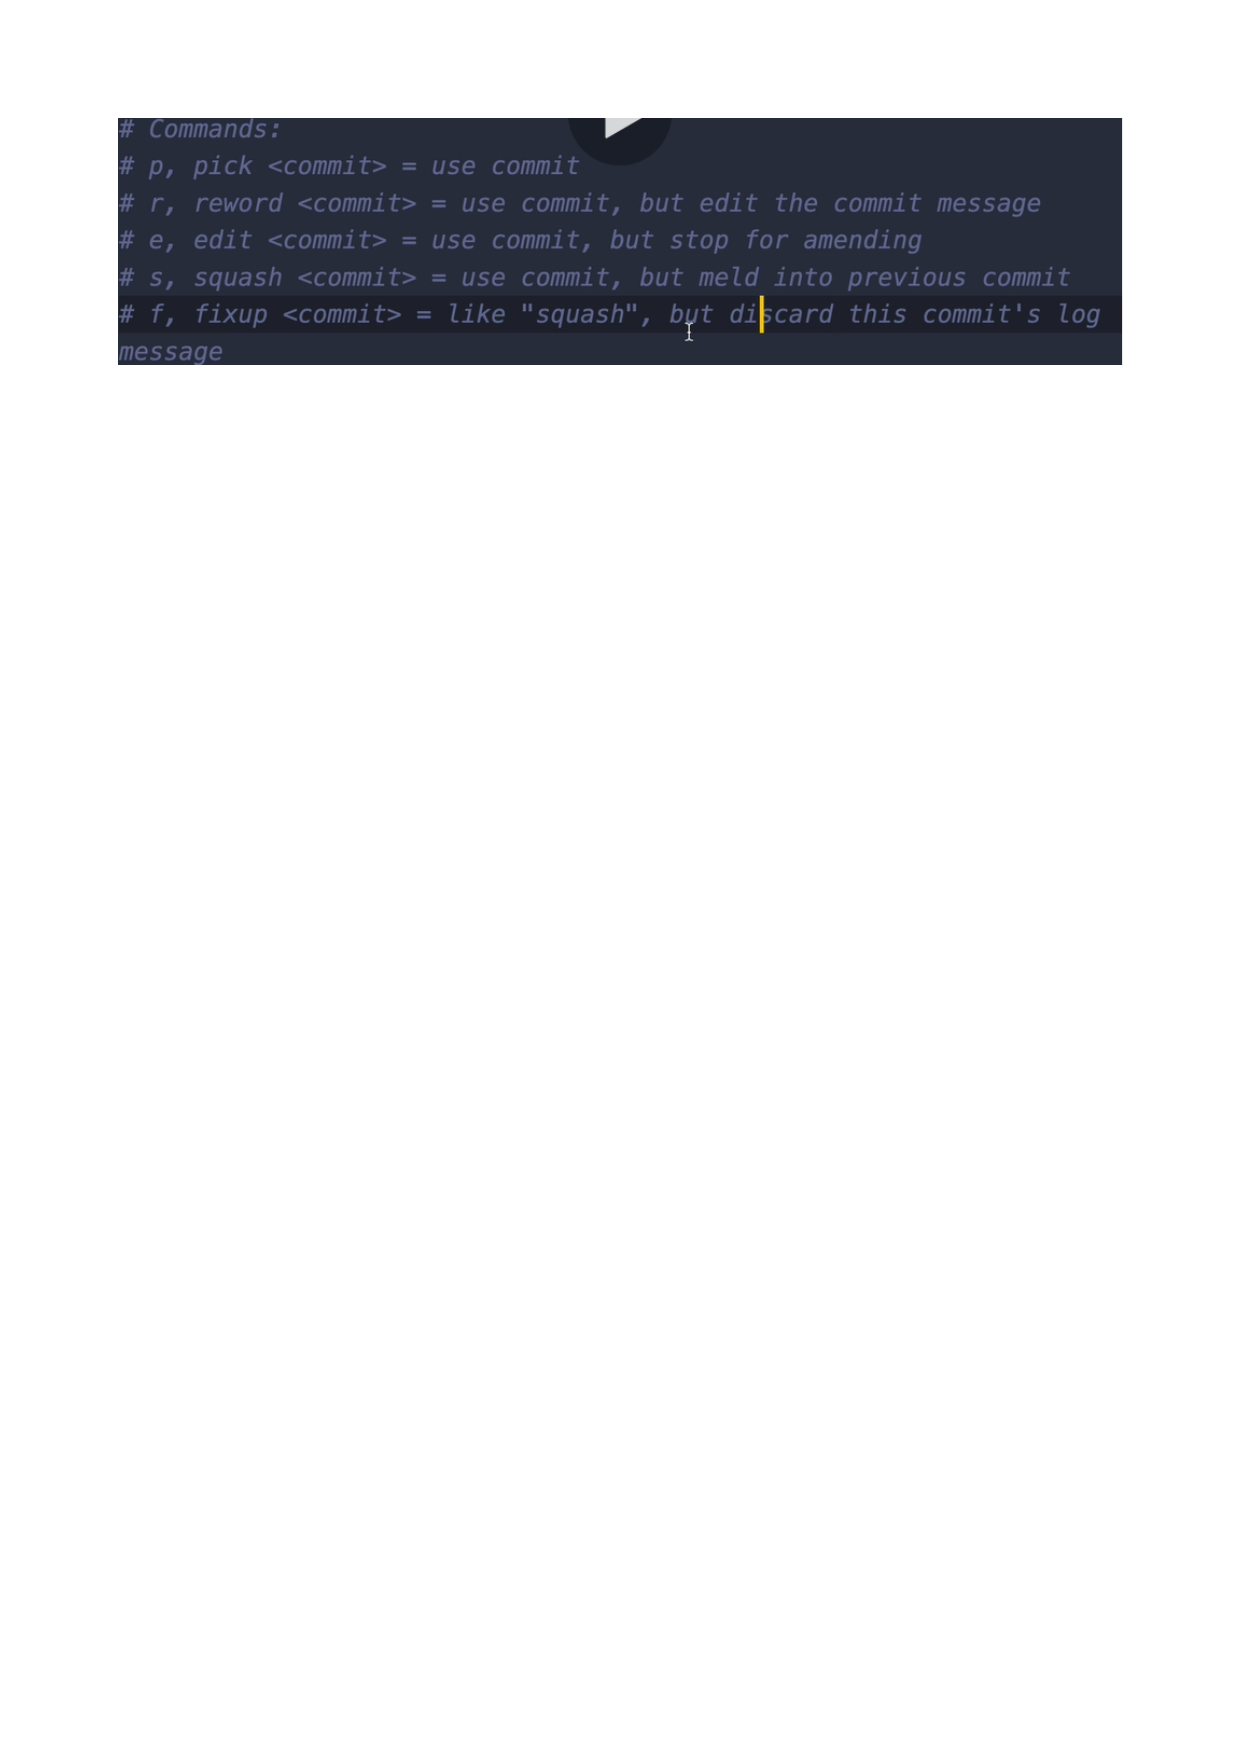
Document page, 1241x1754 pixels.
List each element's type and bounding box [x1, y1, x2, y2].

picture [118, 118, 1123, 365]
